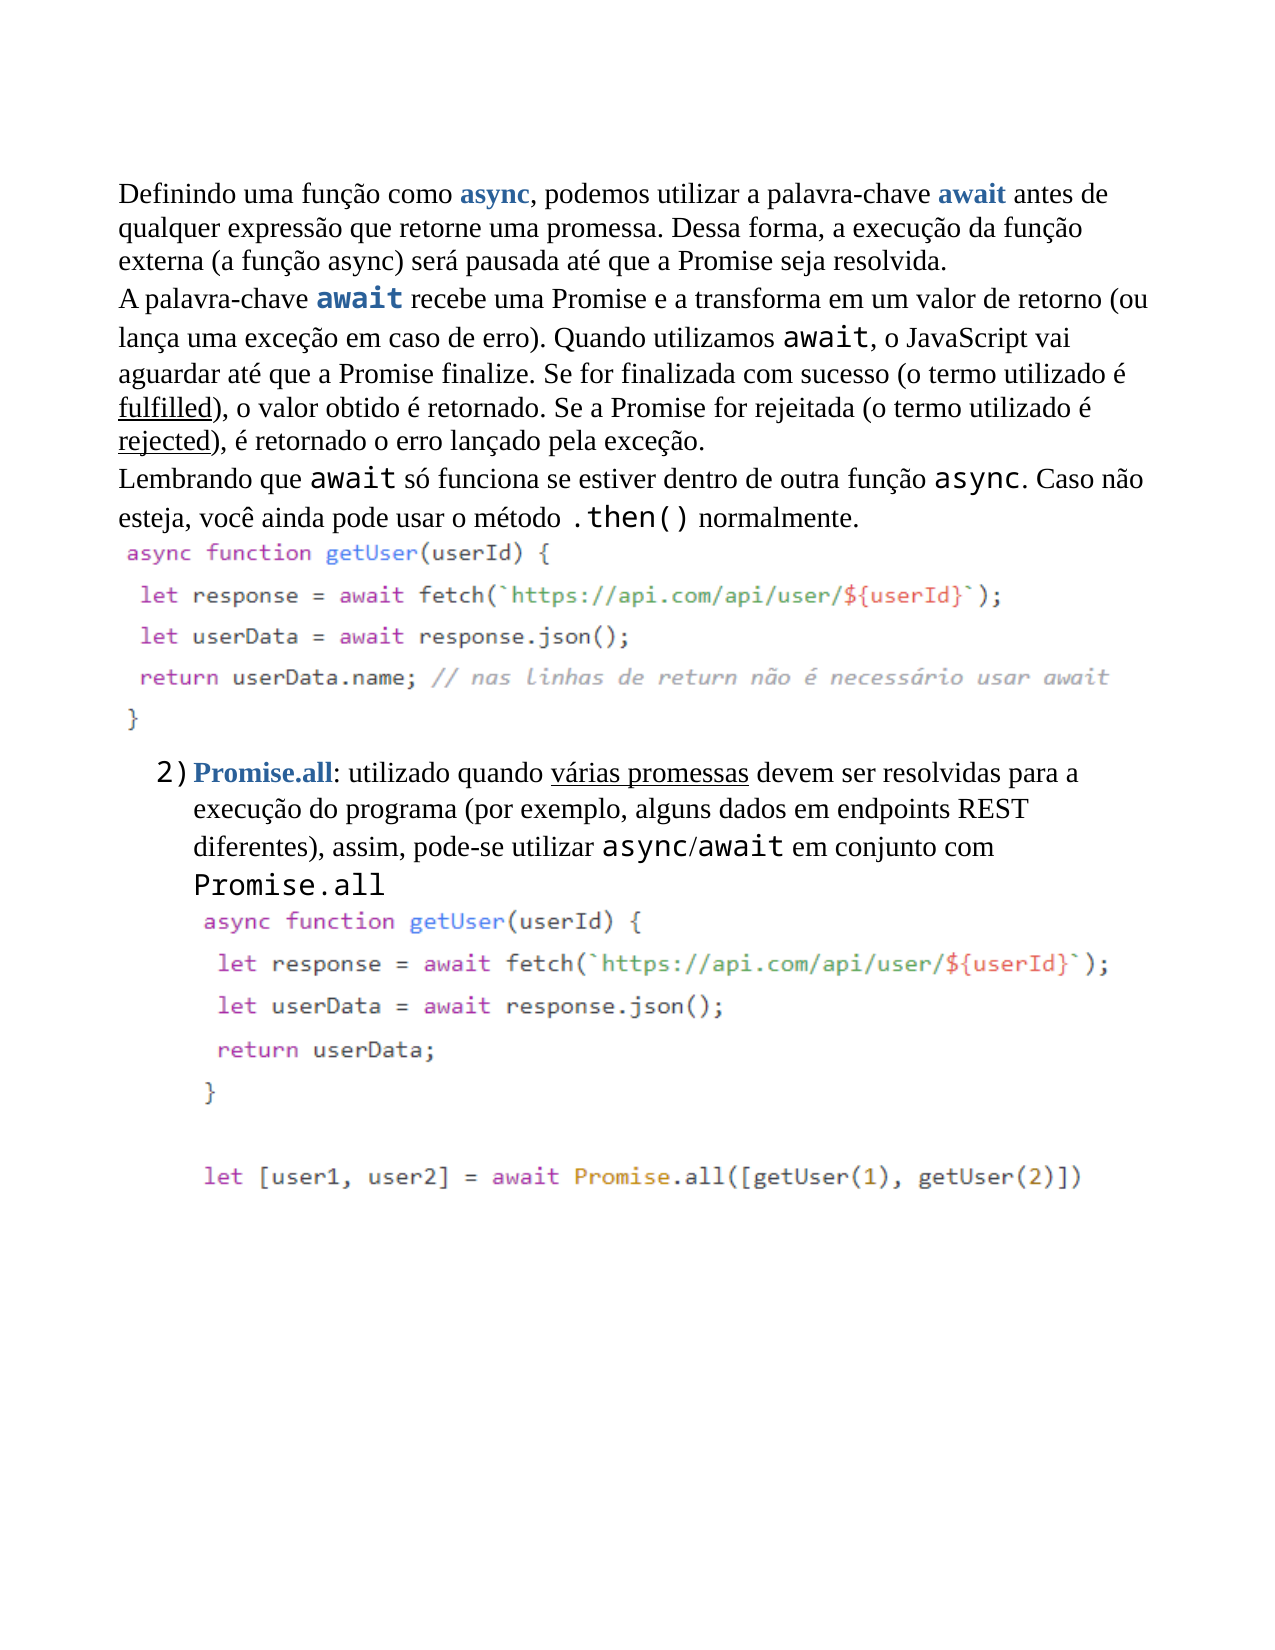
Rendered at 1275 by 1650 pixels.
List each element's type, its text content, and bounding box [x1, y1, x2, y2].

text Definindo uma função como async, podemos utilizar a palavra-chave await antes de qualquer expressão que retorne uma promessa. Dessa forma, a execução da função externa (a função async) será pausada até que a Promise seja resolvida. A palavra-chave await recebe uma Promise e a transforma em um valor de retorno (ou lança uma exceção em caso de erro). Quando utilizamos await, o JavaScript vai aguardar até que a Promise finalize. Se for finalizada com sucesso (o termo utilizado é fulfilled), o valor obtido é retornado. Se a Promise for rejeitada (o termo utilizado é rejected), é retornado o erro lançado pela exceção. Lembrando que await só funciona se estiver dentro de outra função async. Caso não esteja, você ainda pode usar o método .then() normalmente. [118, 176, 1157, 737]
picture [193, 904, 1122, 1200]
picture [118, 536, 1120, 738]
list Promise.all: utilizado quando várias promessas devem ser resolvidas para a execução do programa (por exemplo, alguns dados em endpoints REST diferentes), assim, pode-se utilizar async/await em conjunto com Promise.all [156, 752, 1157, 1200]
